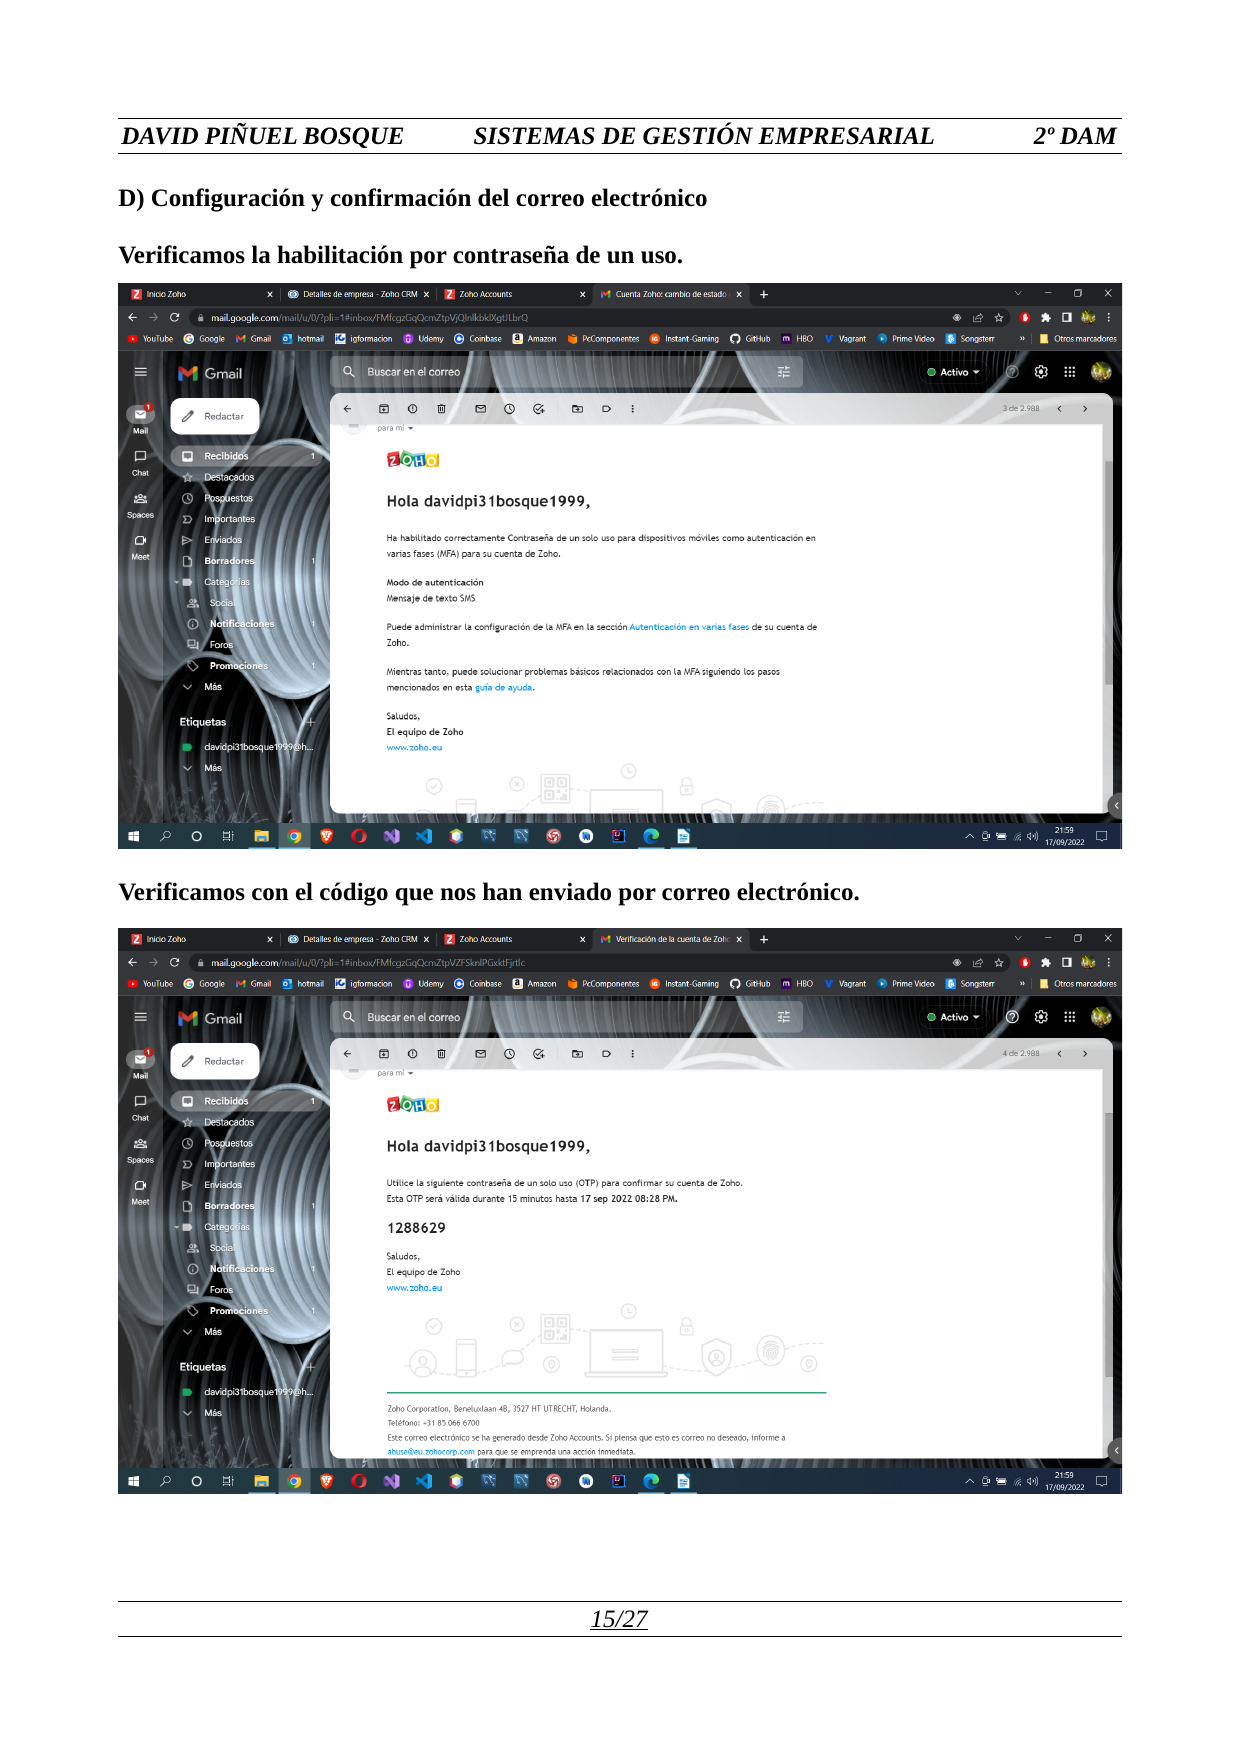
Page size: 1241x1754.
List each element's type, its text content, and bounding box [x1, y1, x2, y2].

text Verificamos la habilitación por contraseña de un uso. [118, 240, 1122, 269]
picture [118, 928, 1123, 1494]
picture [118, 283, 1123, 849]
text Verificamos con el código que nos han enviado por correo electrónico. [118, 877, 1122, 906]
text D) Configuración y confirmación del correo electrónico [118, 183, 1122, 211]
